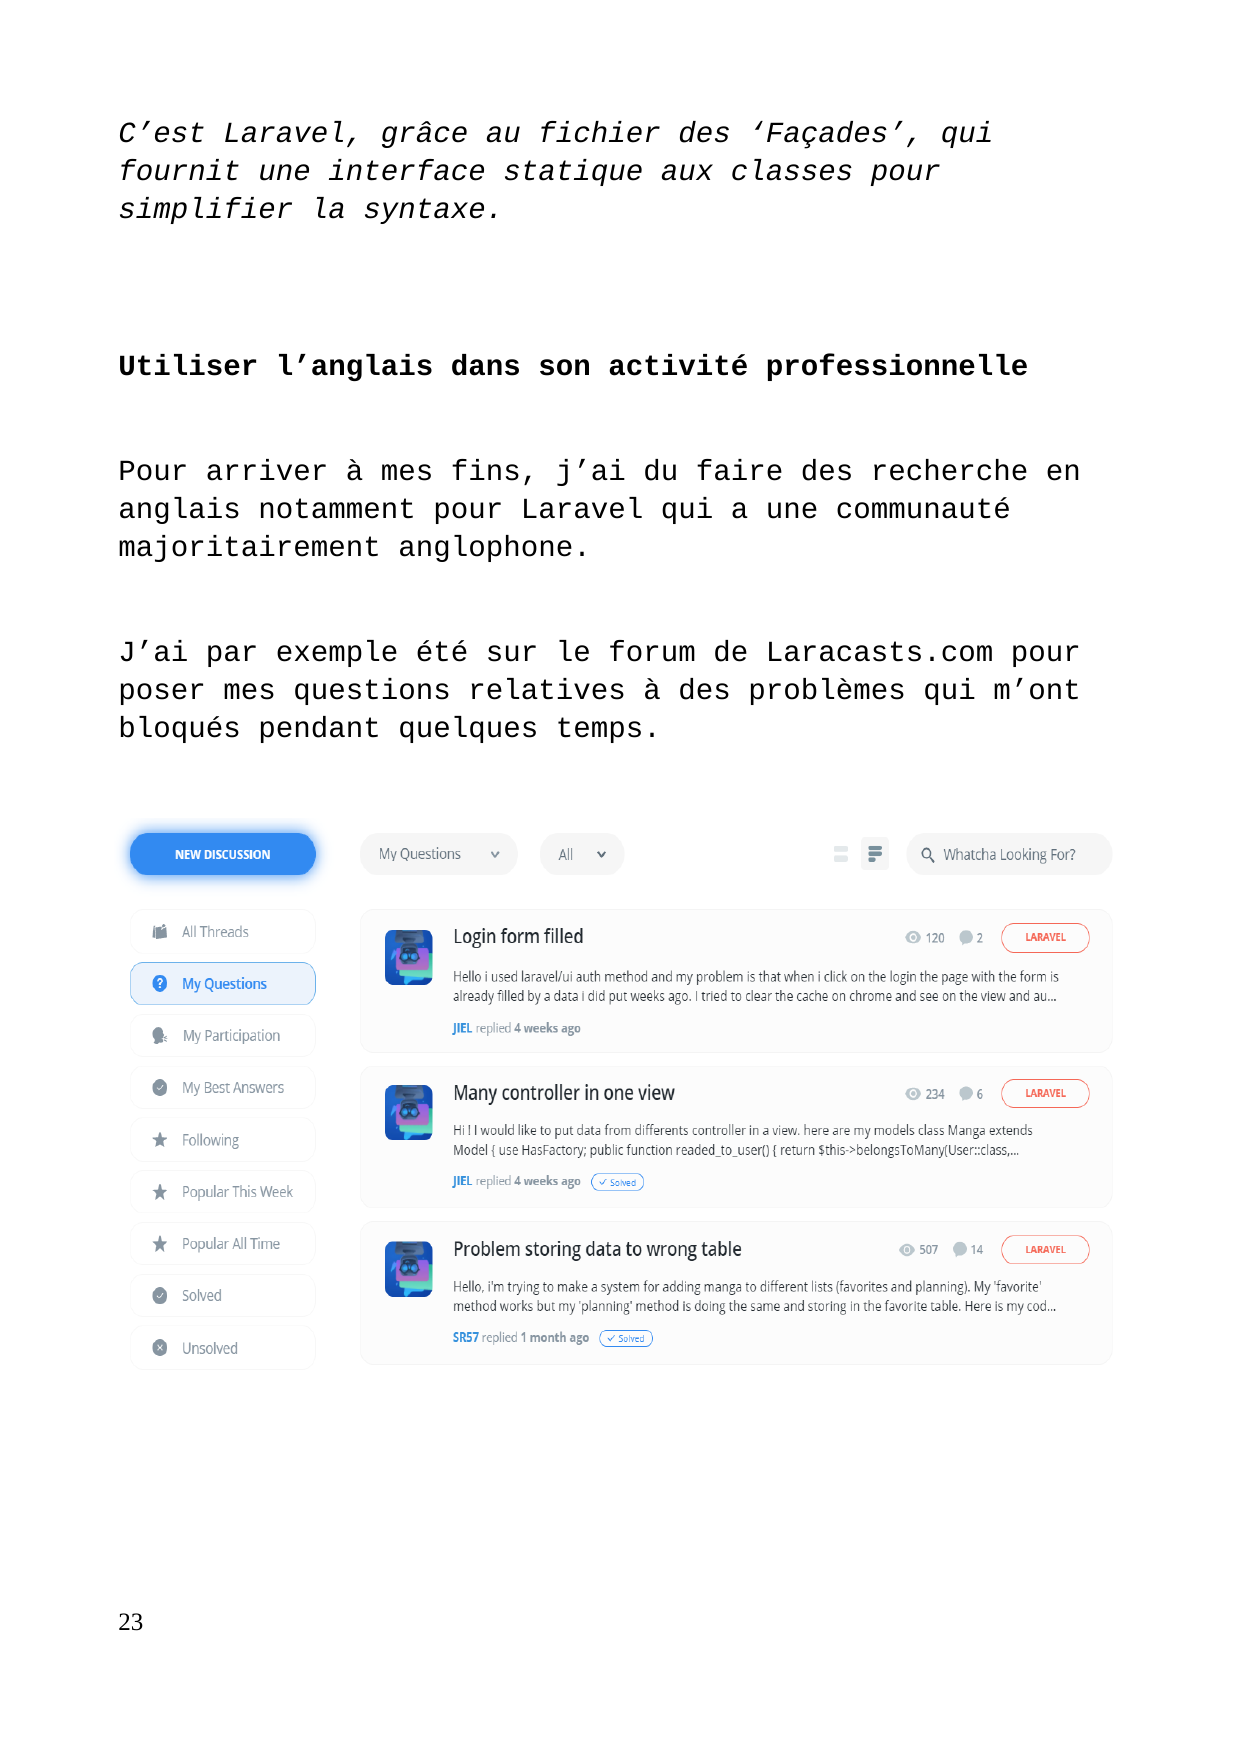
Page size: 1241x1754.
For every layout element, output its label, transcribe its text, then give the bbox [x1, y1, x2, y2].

text C’est Laravel, grâce au fichier des ‘Façades’, qui fournit une interface statique aux classes pour simplifier la syntaxe. [118, 118, 1122, 227]
picture [114, 818, 1126, 1371]
text Pour arriver à mes fins, j’ai du faire des recherche en anglais notamment pour Laravel qui a une communauté majoritairement anglophone. [118, 456, 1122, 565]
text J’ai par exemple été sur le forum de Laracasts.com pour poser mes questions relatives à des problèmes qui m’ont bloqués pendant quelques temps. [118, 637, 1122, 746]
text Utiliser l’anglais dans son activité professionnelle [118, 351, 1122, 384]
